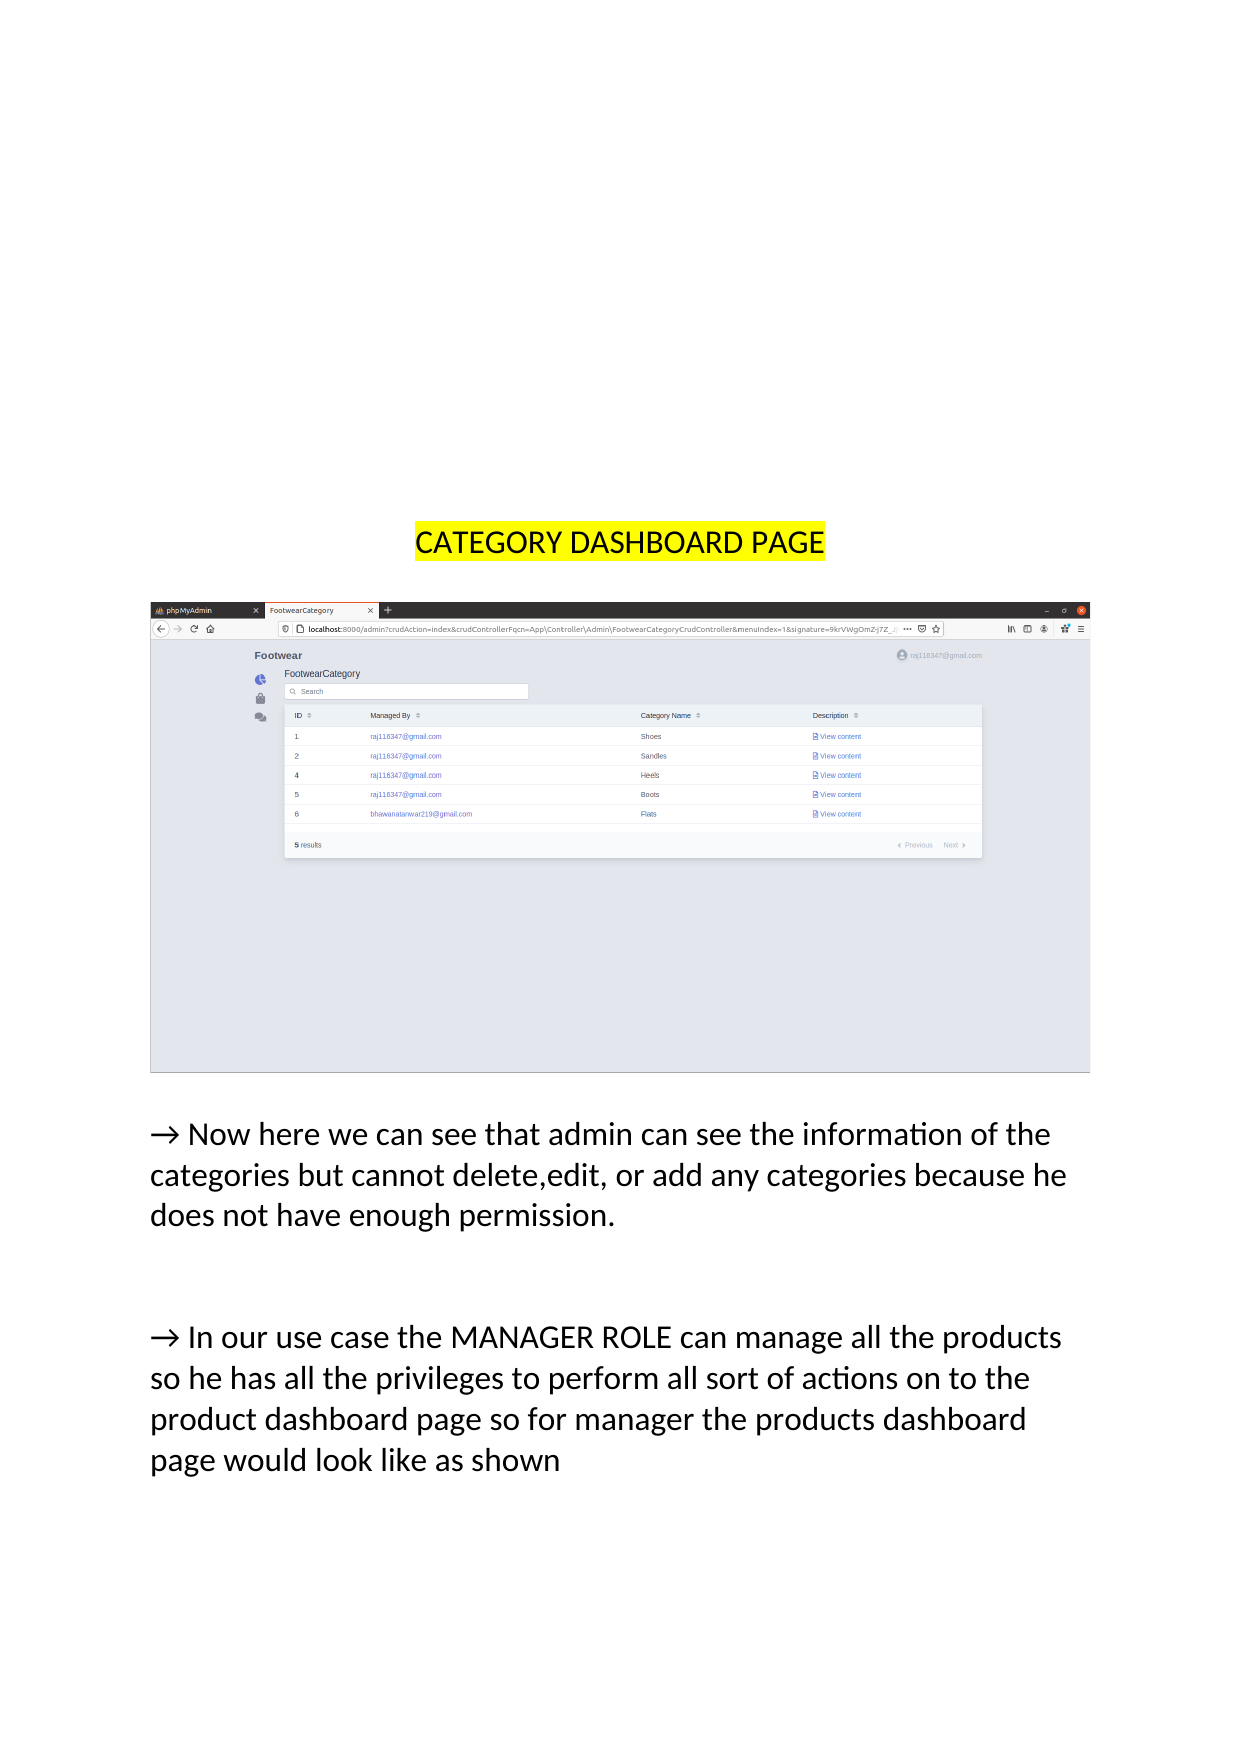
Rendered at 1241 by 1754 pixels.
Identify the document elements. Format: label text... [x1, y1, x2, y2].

list → Now here we can see that admin can see the information of the categories but cannot delete,edit, or add any categories because he does not have enough permission. [150, 1113, 1090, 1235]
list CATEGORY DASHBOARD PAGE [150, 521, 1090, 561]
list → In our use case the MANAGER ROLE can manage all the products so he has all the privileges to perform all sort of actions on to the product dashboard page so for manager the products dashboard page would look like as shown [150, 1317, 1090, 1479]
picture [150, 602, 1091, 1073]
